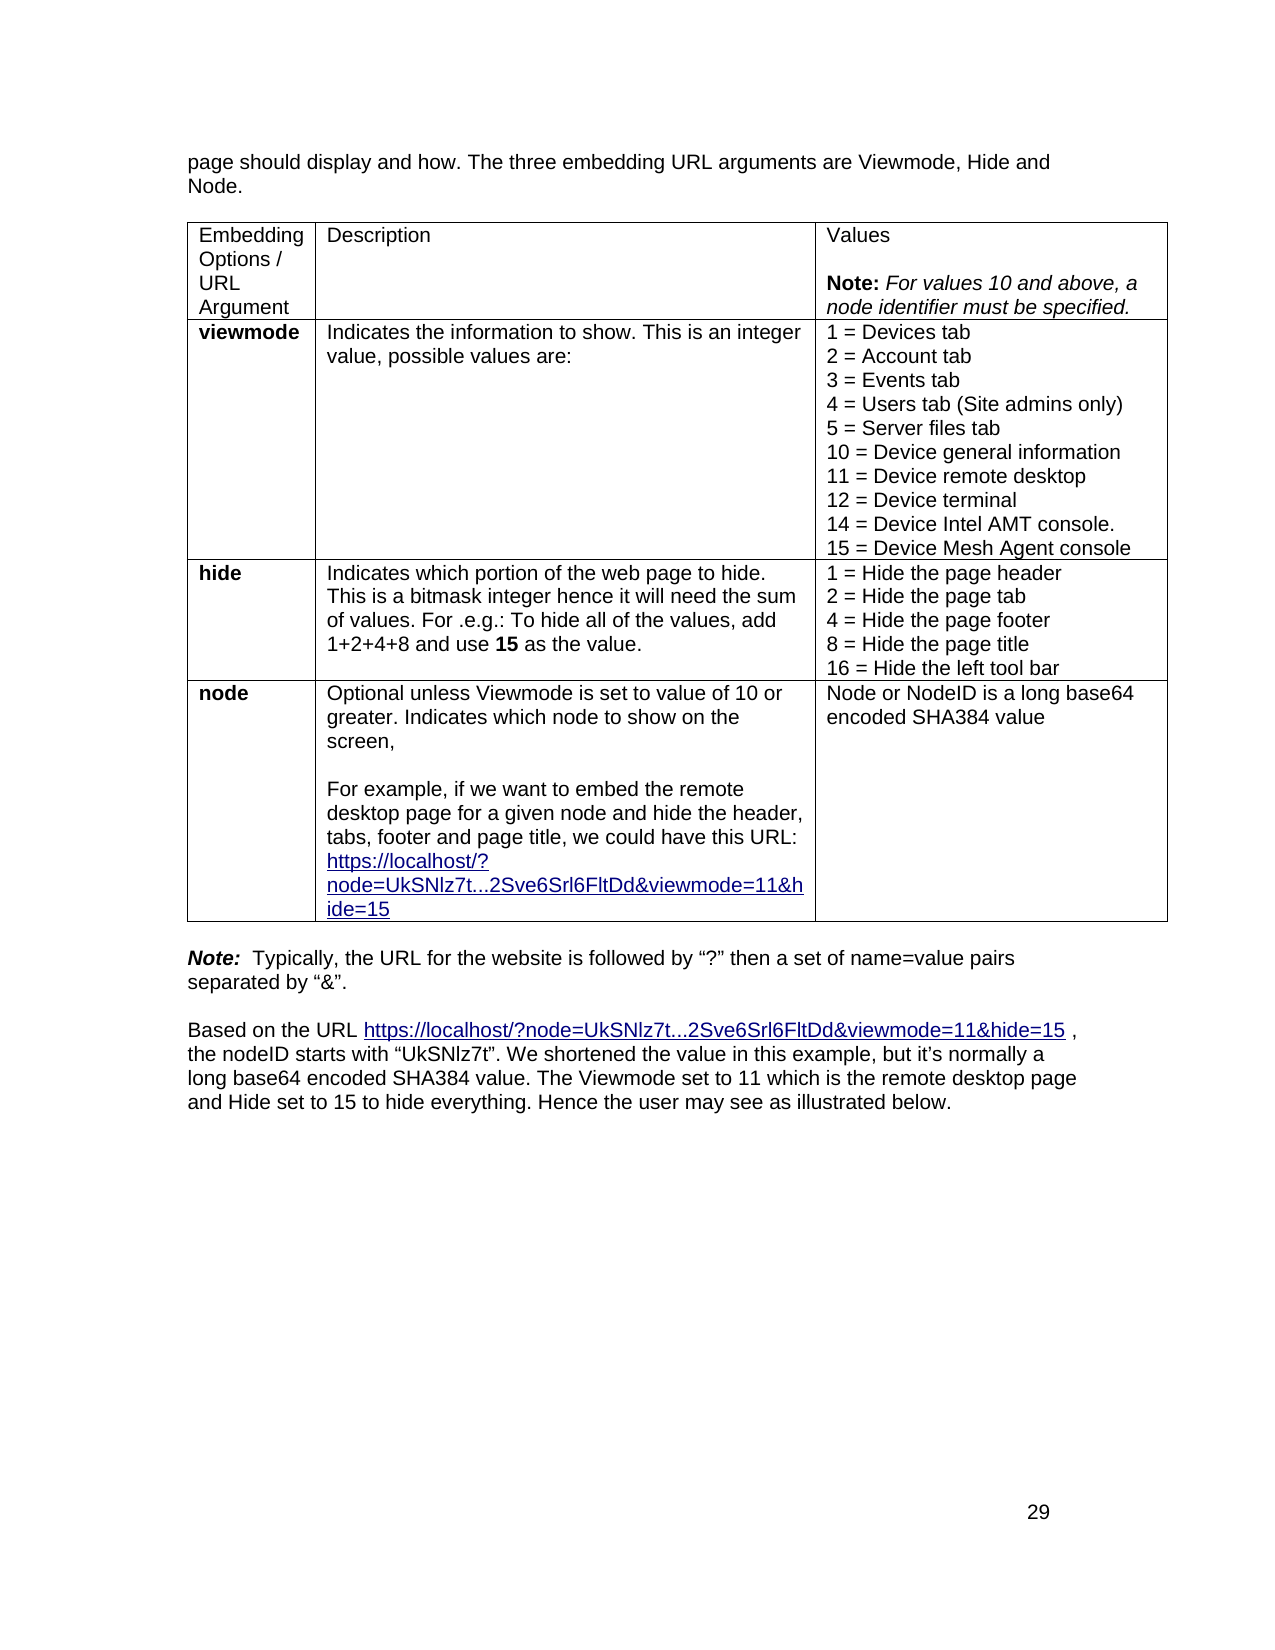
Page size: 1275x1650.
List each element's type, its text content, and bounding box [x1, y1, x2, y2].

table_cell Indicates which portion of the web page to hide. This is a bitmask integer hence it will need the sum of values. For .e.g.: To hide all of the values, add 1+2+4+8 and use 15 as the value. [316, 560, 815, 680]
text Note: Typically, the URL for the website is followed by “?” then a set of name=value pairs separated by “&”. [187, 946, 1087, 994]
table_cell hide [188, 560, 315, 680]
table_header Values Note: For values 10 and above, a node identifier must be specified. [816, 223, 1167, 319]
text Based on the URL https://localhost/?node=UkSNlz7t...2Sve6Srl6FltDd&viewmode=11&hide=15 , the nodeID starts with “UkSNlz7t”. We shortened the value in this example, but it’s normally a long base64 encoded SHA384 value. The Viewmode set to 11 which is the remote desktop page and Hide set to 15 to hide everything. Hence the user may see as illustrated below. [187, 1018, 1087, 1113]
text page should display and how. The three embedding URL arguments are Viewmode, Hide and Node. [187, 150, 1087, 198]
table_cell Indicates the information to show. This is an integer value, possible values are: [316, 320, 815, 559]
table_cell viewmode [188, 320, 315, 559]
table_header Embedding Options / URL Argument [188, 223, 315, 319]
table_header Description [316, 223, 815, 319]
table_cell 1 = Hide the page header 2 = Hide the page tab 4 = Hide the page footer 8 = Hide the page title 16 = Hide the left tool bar [816, 560, 1167, 680]
table_cell 1 = Devices tab 2 = Account tab 3 = Events tab 4 = Users tab (Site admins only) 5 = Server files tab 10 = Device general information 11 = Device remote desktop 12 = Device terminal 14 = Device Intel AMT console. 15 = Device Mesh Agent console [816, 320, 1167, 559]
table_cell node [188, 681, 315, 921]
table_cell Node or NodeID is a long base64 encoded SHA384 value [816, 681, 1167, 921]
table_cell Optional unless Viewmode is set to value of 10 or greater. Indicates which node to show on the screen, For example, if we want to embed the remote desktop page for a given node and hide the header, tabs, footer and page title, we could have this URL: https://localhost/?node=UkSNlz7t...2Sve6Srl6FltDd&viewmode=11&hide=15 [316, 681, 815, 921]
